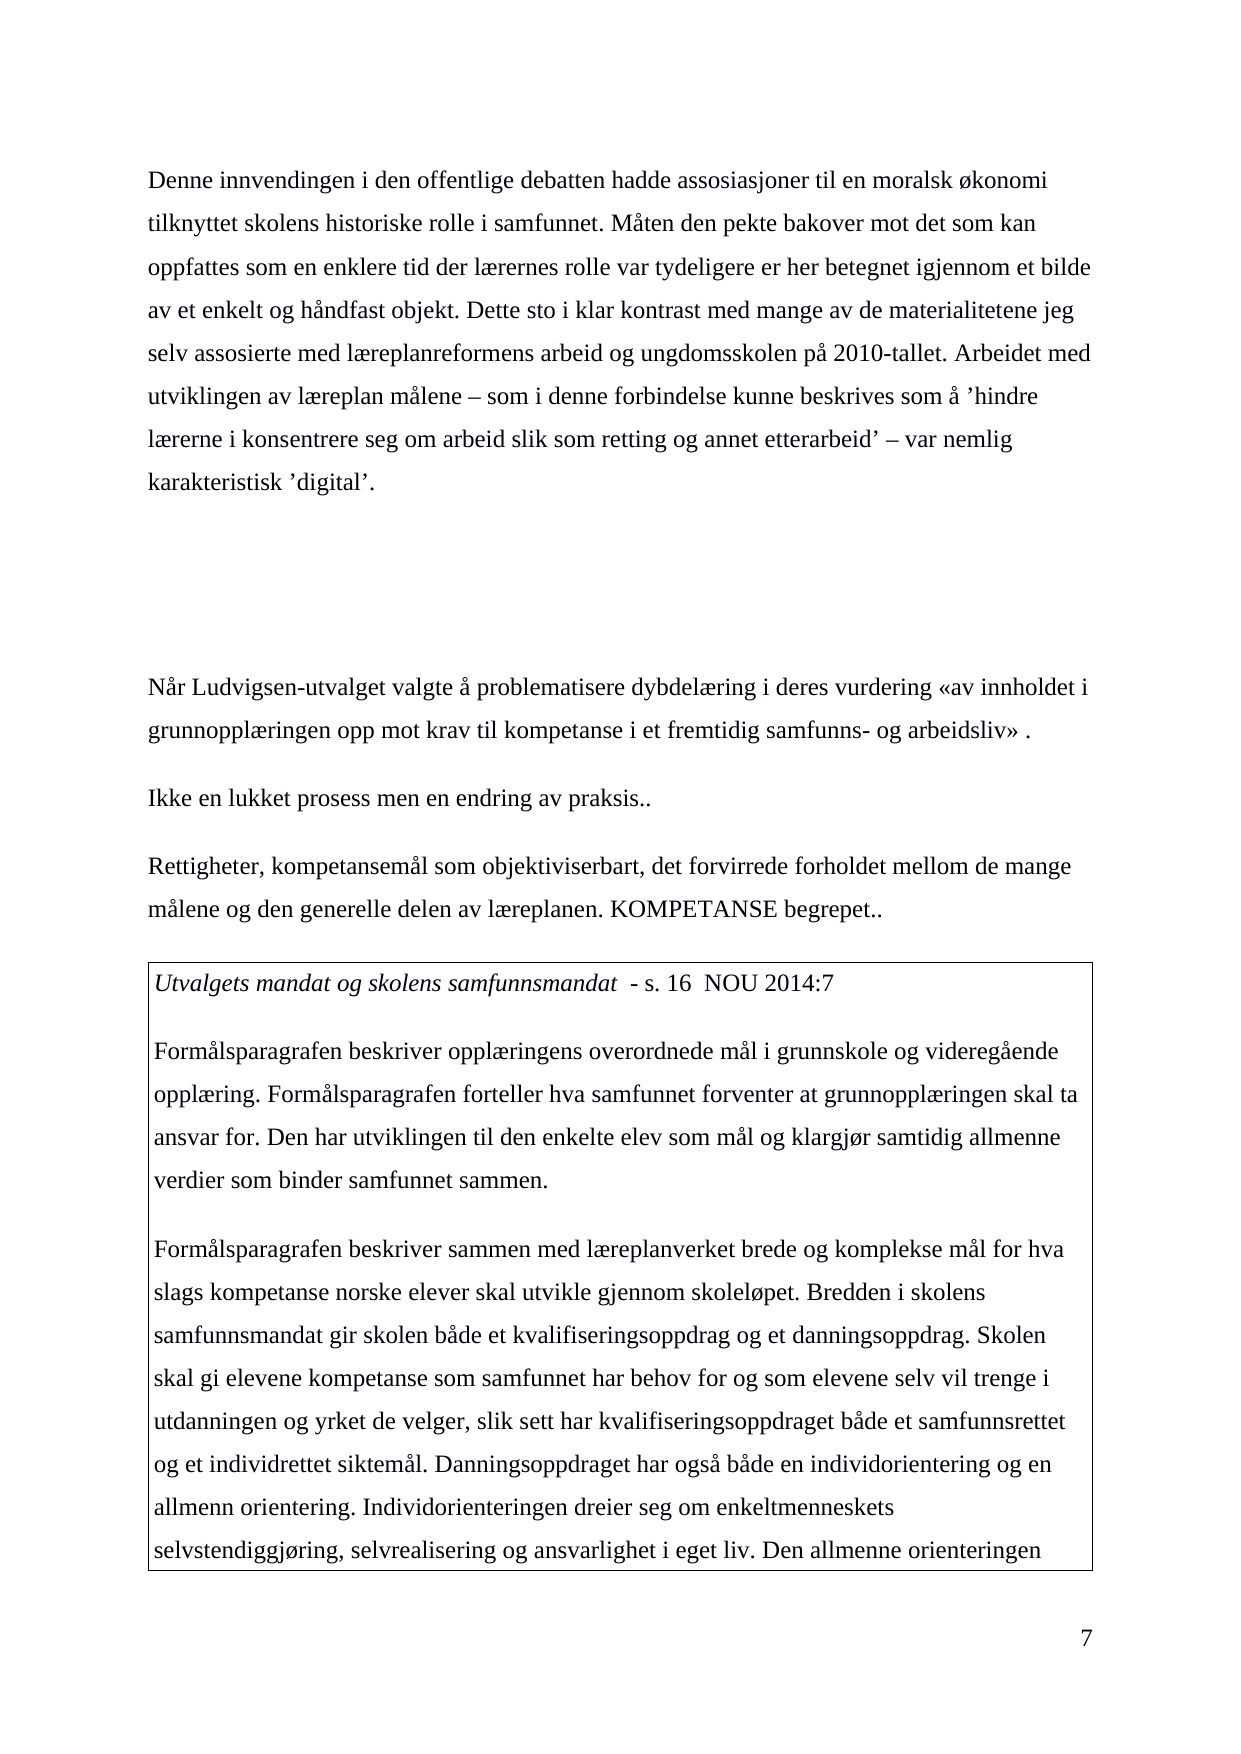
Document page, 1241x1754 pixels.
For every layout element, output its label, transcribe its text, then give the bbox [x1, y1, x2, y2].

text Ikke en lukket prosess men en endring av praksis.. [148, 783, 1092, 812]
text Denne innvendingen i den offentlige debatten hadde assosiasjoner til en moralsk økonomi tilknyttet skolens historiske rolle i samfunnet. Måten den pekte bakover mot det som kan oppfattes som en enklere tid der lærernes rolle var tydeligere er her betegnet igjennom et bilde av et enkelt og håndfast objekt. Dette sto i klar kontrast med mange av de materialitetene jeg selv assosierte med læreplanreformens arbeid og ungdomsskolen på 2010-tallet. Arbeidet med utviklingen av læreplan målene – som i denne forbindelse kunne beskrives som å ’hindre lærerne i konsentrere seg om arbeid slik som retting og annet etterarbeid’ – var nemlig karakteristisk ’digital’. [148, 165, 1092, 496]
text Rettigheter, kompetansemål som objektiviserbart, det forvirrede forholdet mellom de mange målene og den generelle delen av læreplanen. KOMPETANSE begrepet.. [148, 851, 1092, 923]
text Når Ludvigsen-utvalget valgte å problematisere dybdelæring i deres vurdering «av innholdet i grunnopplæringen opp mot krav til kompetanse i et fremtidig samfunns- og arbeidsliv» . [148, 672, 1092, 743]
table_header Utvalgets mandat og skolens samfunnsmandat - s. 16 NOU 2014:7 Formålsparagrafen beskriver opplæringens overordnede mål i grunnskole og videregående opplæring. Formålsparagrafen forteller hva samfunnet forventer at grunnopplæringen skal ta ansvar for. Den har utviklingen til den enkelte elev som mål og klargjør samtidig allmenne verdier som binder samfunnet sammen. Formålsparagrafen beskriver sammen med læreplanverket brede og komplekse mål for hva slags kompetanse norske elever skal utvikle gjennom skoleløpet. Bredden i skolens samfunnsmandat gir skolen både et kvalifiseringsoppdrag og et danningsoppdrag. Skolen skal gi elevene kompetanse som samfunnet har behov for og som elevene selv vil trenge i utdanningen og yrket de velger, slik sett har kvalifiseringsoppdraget både et samfunnsrettet og et individrettet siktemål. Danningsoppdraget har også både en individorientering og en allmenn orientering. Individorienteringen dreier seg om enkeltmenneskets selvstendiggjøring, selvrealisering og ansvarlighet i eget liv. Den allmenne orienteringen [149, 963, 1092, 1570]
